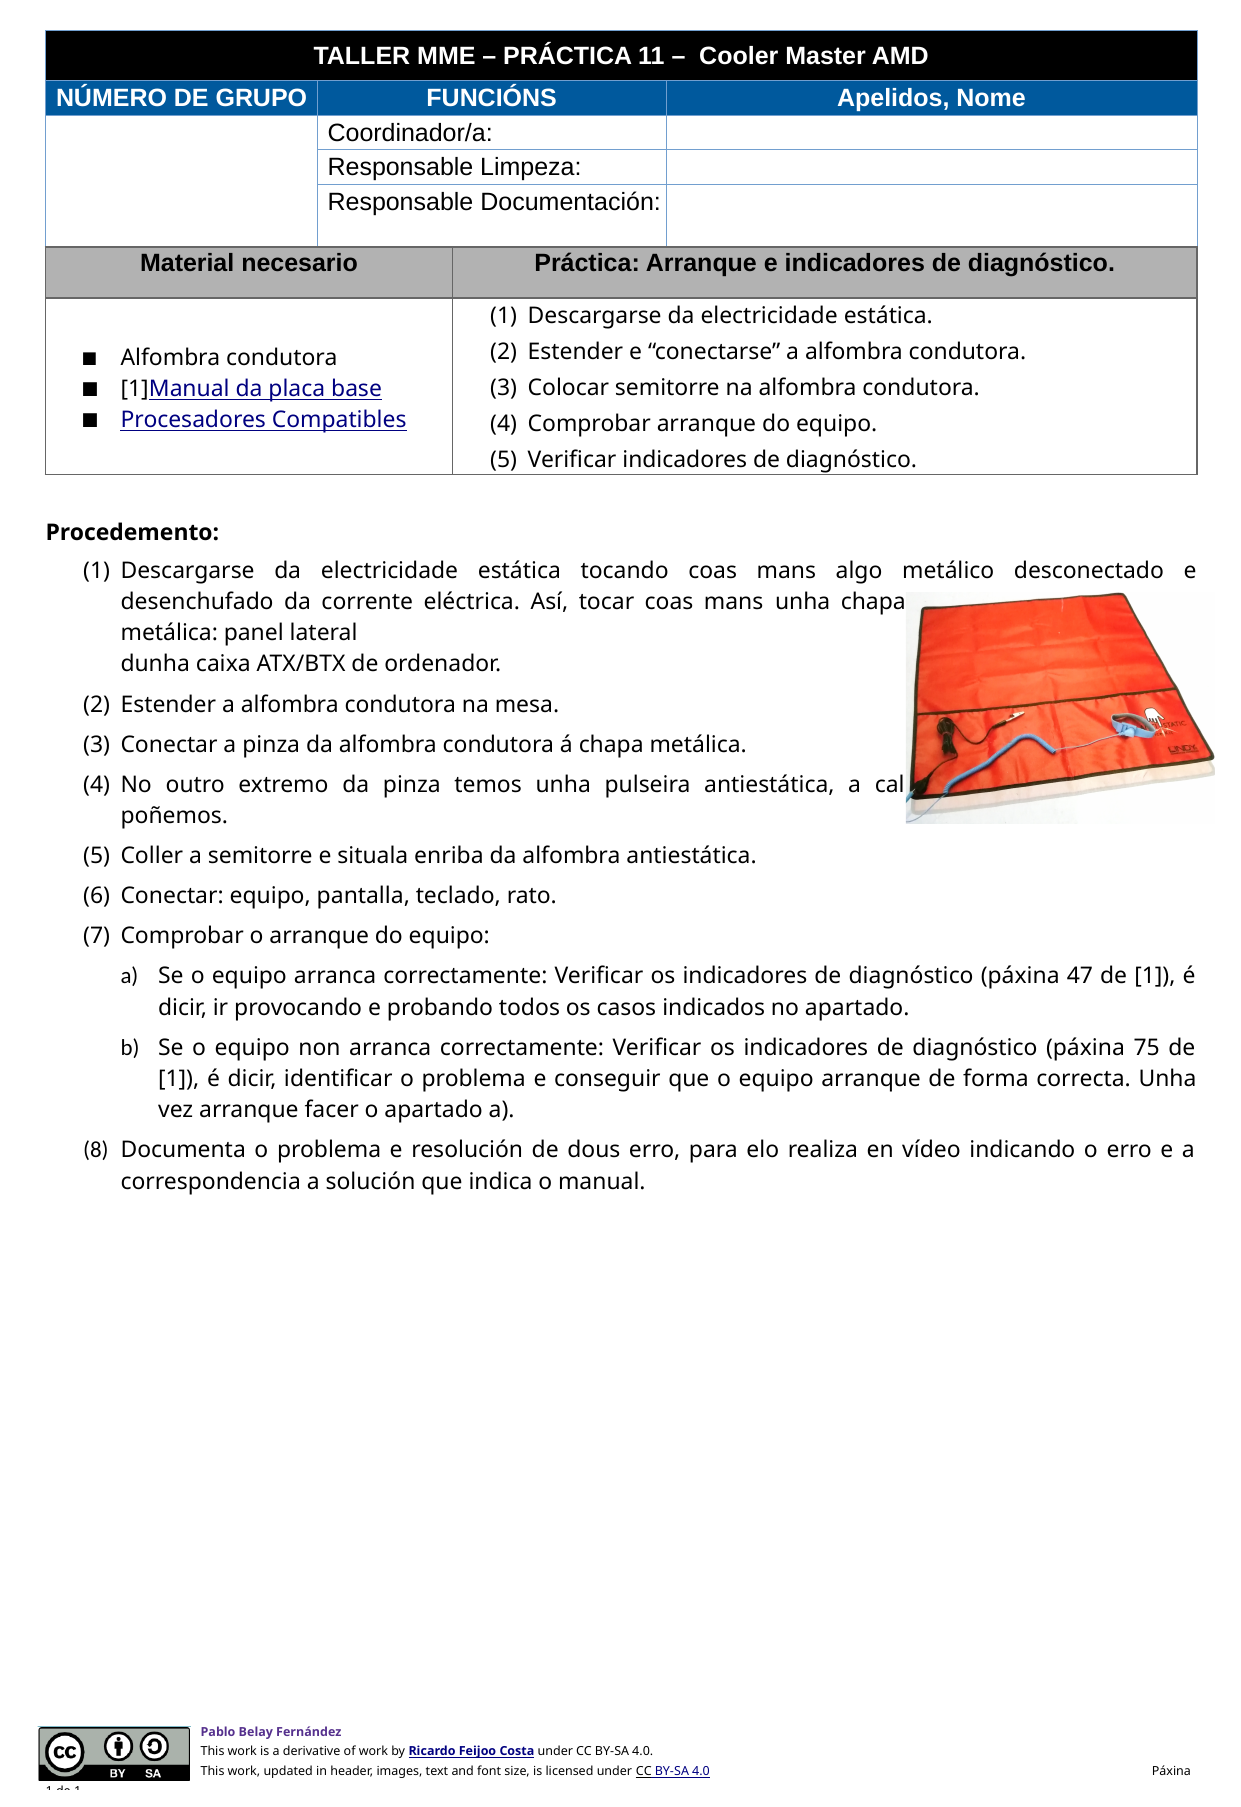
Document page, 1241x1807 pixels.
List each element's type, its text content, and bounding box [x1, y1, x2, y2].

table_cell NÚMERO DE GRUPO [46, 81, 317, 115]
list Coller a semitorre e situala enriba da alfombra antiestática. [83, 839, 1197, 870]
table_cell Apelidos, Nome [667, 81, 1197, 115]
list Conectar: equipo, pantalla, teclado, rato. [83, 879, 1197, 910]
picture [905, 592, 1215, 824]
table_cell [667, 116, 1197, 149]
table_cell Descargarse da electricidade estática. Estender e “conectarse” a alfombra condutora. Colocar semitorre na alfombra condutora. Comprobar arranque do equipo. Verificar indicadores de diagnóstico. [453, 299, 1196, 474]
text Procedemento: [45, 516, 1197, 547]
list Comprobar o arranque do equipo: [83, 919, 1197, 951]
list No outro extremo da pinza temos unha pulseira antiestática, a cal poñemos. [83, 768, 1197, 830]
table_cell Coordinador/a: [318, 116, 666, 149]
list Descargarse da electricidade estática tocando coas mans algo metálico desconectado e desenchufado da corrente eléctrica. Así, tocar coas mans unha chapa metálica: panel lateral [83, 554, 1197, 647]
list Estender a alfombra condutora na mesa. [83, 687, 905, 719]
table_cell [46, 116, 317, 246]
picture [37, 1725, 191, 1783]
table_header Práctica: Arranque e indicadores de diagnóstico. [453, 248, 1196, 297]
list Se o equipo non arranca correctamente: Verificar os indicadores de diagnóstico (páxina 75 de [1]), é dicir, identificar o problema e conseguir que o equipo arranque de forma correcta. Unha vez arranque facer o apartado a). [120, 1031, 1197, 1124]
table_cell Responsable Documentación: [318, 185, 666, 246]
list Conectar a pinza da alfombra condutora á chapa metálica. [83, 728, 905, 759]
list Se o equipo arranca correctamente: Verificar os indicadores de diagnóstico (páxina 47 de [1]), é dicir, ir provocando e probando todos os casos indicados no apartado. [120, 959, 1197, 1022]
list dunha caixa ATX/BTX de ordenador. [83, 647, 905, 679]
table_cell [667, 185, 1197, 246]
table_header Material necesario [46, 248, 452, 297]
table_cell FUNCIÓNS [318, 81, 666, 115]
table_header TALLER MME – PRÁCTICA 11 – Cooler Master AMD [46, 31, 1197, 80]
table_cell Alfombra condutora [1]Manual da placa base Procesadores Compatibles [46, 299, 452, 474]
table_cell [667, 150, 1197, 184]
table_cell Responsable Limpeza: [318, 150, 666, 184]
list Documenta o problema e resolución de dous erro, para elo realiza en vídeo indicando o erro e a correspondencia a solución que indica o manual. [83, 1133, 1197, 1196]
